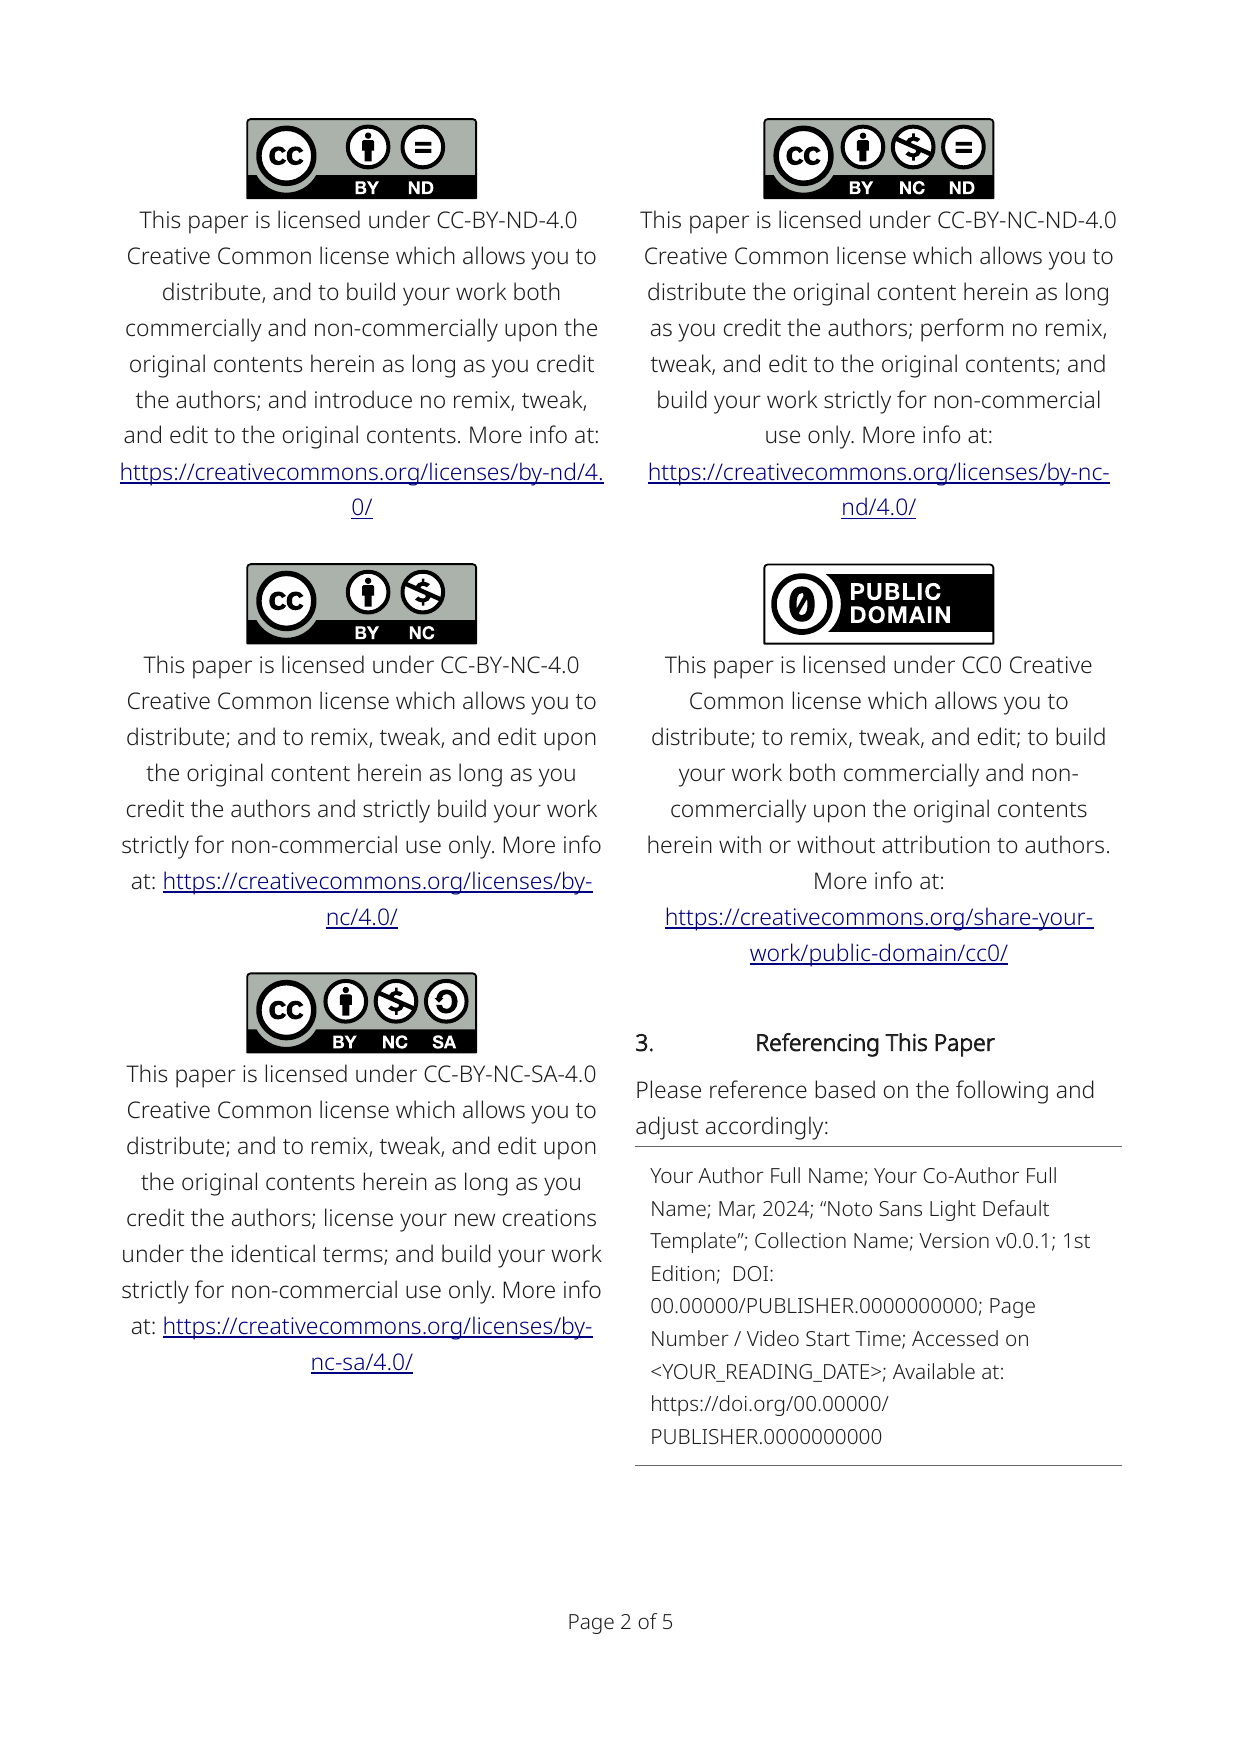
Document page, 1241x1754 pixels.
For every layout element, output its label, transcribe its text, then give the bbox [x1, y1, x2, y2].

text Your Author Full Name; Your Co-Author Full Name; Mar, 2024; “Noto Sans Light Default Template”; Collection Name; Version v0.0.1; 1st Edition; DOI: 00.00000/PUBLISHER.0000000000; Page Number / Video Start Time; Accessed on <YOUR_READING_DATE>; Available at: https://doi.org/00.00000/PUBLISHER.0000000000 [635, 1147, 1122, 1465]
text This paper is licensed under CC-BY-NC-4.0 Creative Common license which allows you to distribute; and to remix, tweak, and edit upon the original content herein as long as you credit the authors and strictly build your work strictly for non-commercial use only. More info at: https://creativecommons.org/licenses/by-nc/4.0/ [118, 649, 605, 932]
text This paper is licensed under CC-BY-ND-4.0 [118, 204, 605, 235]
text Creative Common license which allows you to distribute, and to build your work both commercially and non-commercially upon the original contents herein as long as you credit the authors; and introduce no remix, tweak, and edit to the original contents. More info at: https://creativecommons.org/licenses/by-nd/4.0/ [118, 240, 605, 523]
text Please reference based on the following and adjust accordingly: [635, 1074, 1122, 1141]
text This paper is licensed under CC-BY-NC-ND-4.0 Creative Common license which allows you to distribute the original content herein as long as you credit the authors; perform no remix, tweak, and edit to the original contents; and build your work strictly for non-commercial use only. More info at: https://creativecommons.org/licenses/by-nc-nd/4.0/ [635, 204, 1122, 523]
subtitle Referencing This Paper [635, 1026, 1122, 1058]
text This paper is licensed under CC0 Creative Common license which allows you to distribute; to remix, tweak, and edit; to build your work both commercially and non-commercially upon the original contents herein with or without attribution to authors. More info at: https://creativecommons.org/share-your-work/public-domain/cc0/ [635, 649, 1122, 968]
text This paper is licensed under CC-BY-NC-SA-4.0 Creative Common license which allows you to distribute; and to remix, tweak, and edit upon the original contents herein as long as you credit the authors; license your new creations under the identical terms; and build your work strictly for non-commercial use only. More info at: https://creativecommons.org/licenses/by-nc-sa/4.0/ [118, 1058, 605, 1377]
